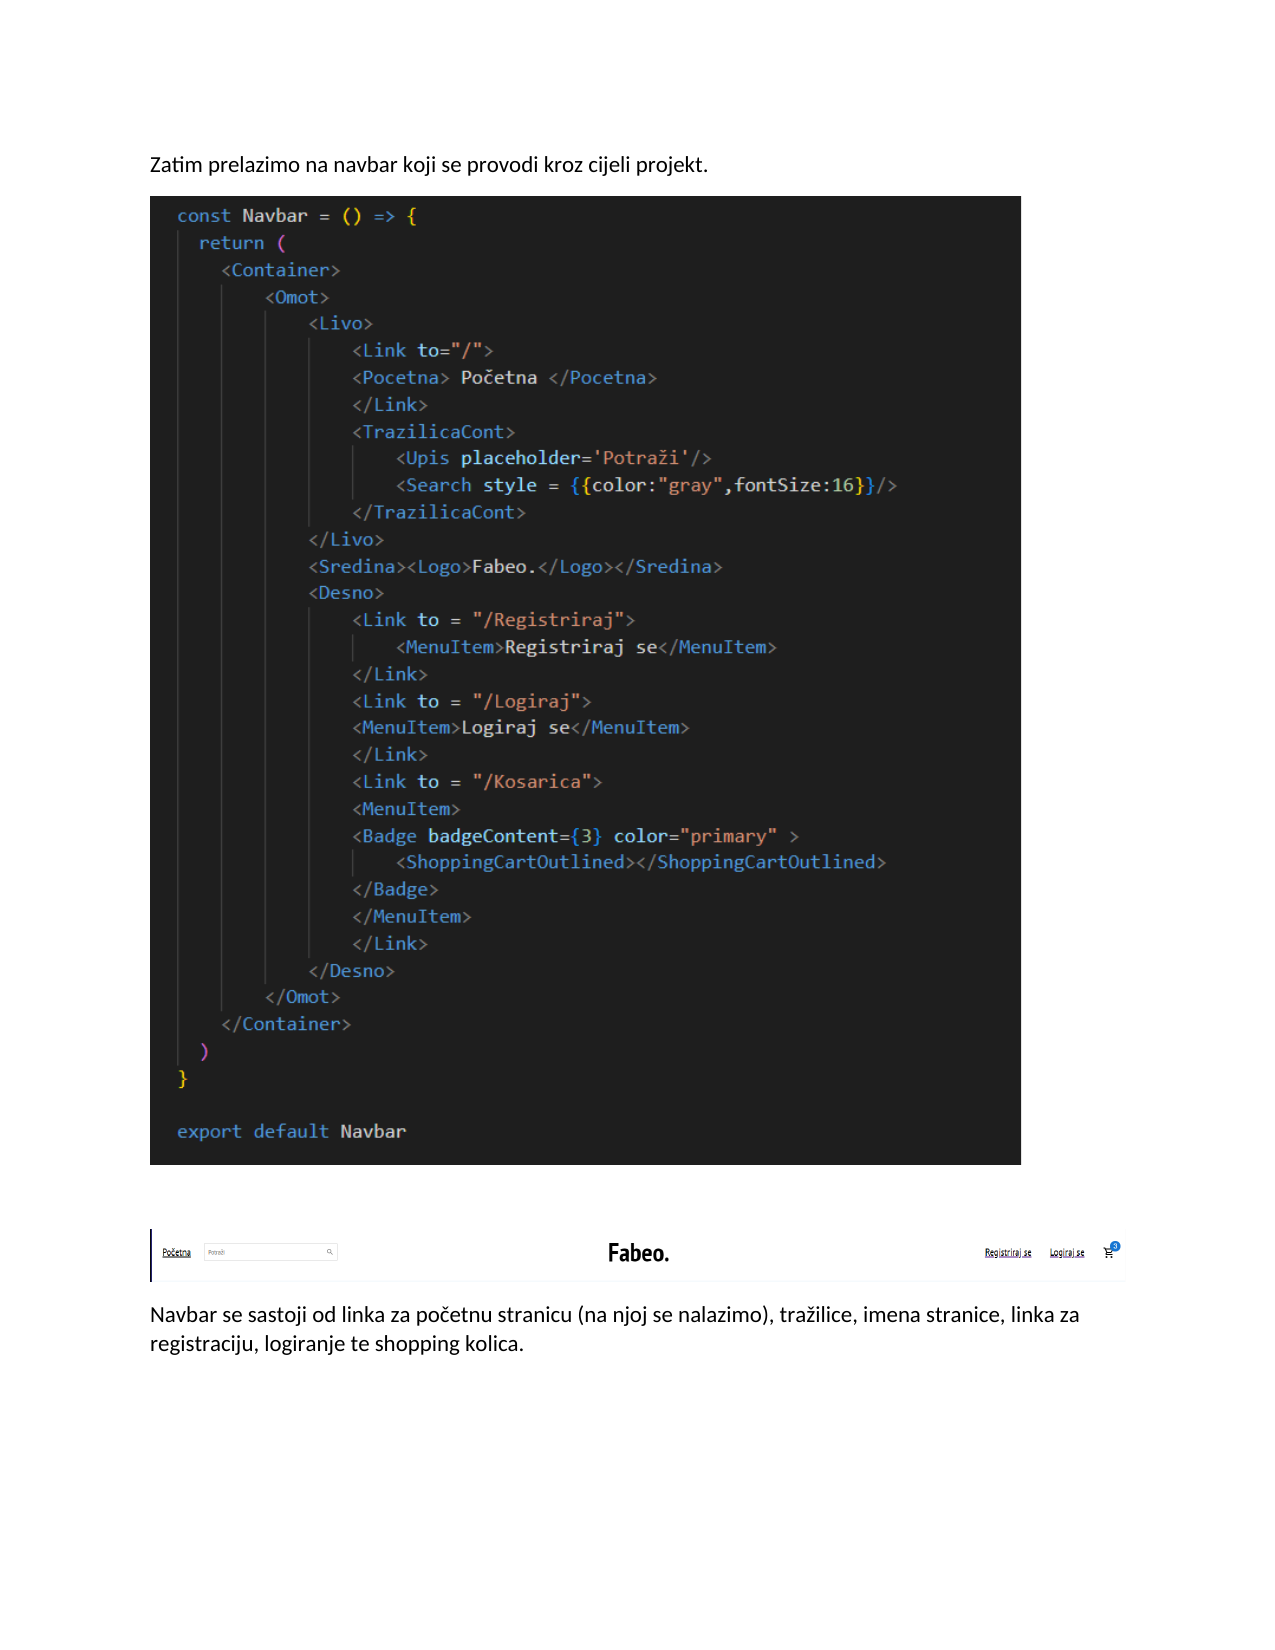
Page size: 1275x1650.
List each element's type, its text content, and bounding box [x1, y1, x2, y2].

text Zatim prelazimo na navbar koji se provodi kroz cijeli projekt. [150, 150, 1125, 178]
text Navbar se sastoji od linka za početnu stranicu (na njoj se nalazimo), tražilice, imena stranice, linka za registraciju, logiranje te shopping kolica. [150, 1300, 1125, 1357]
